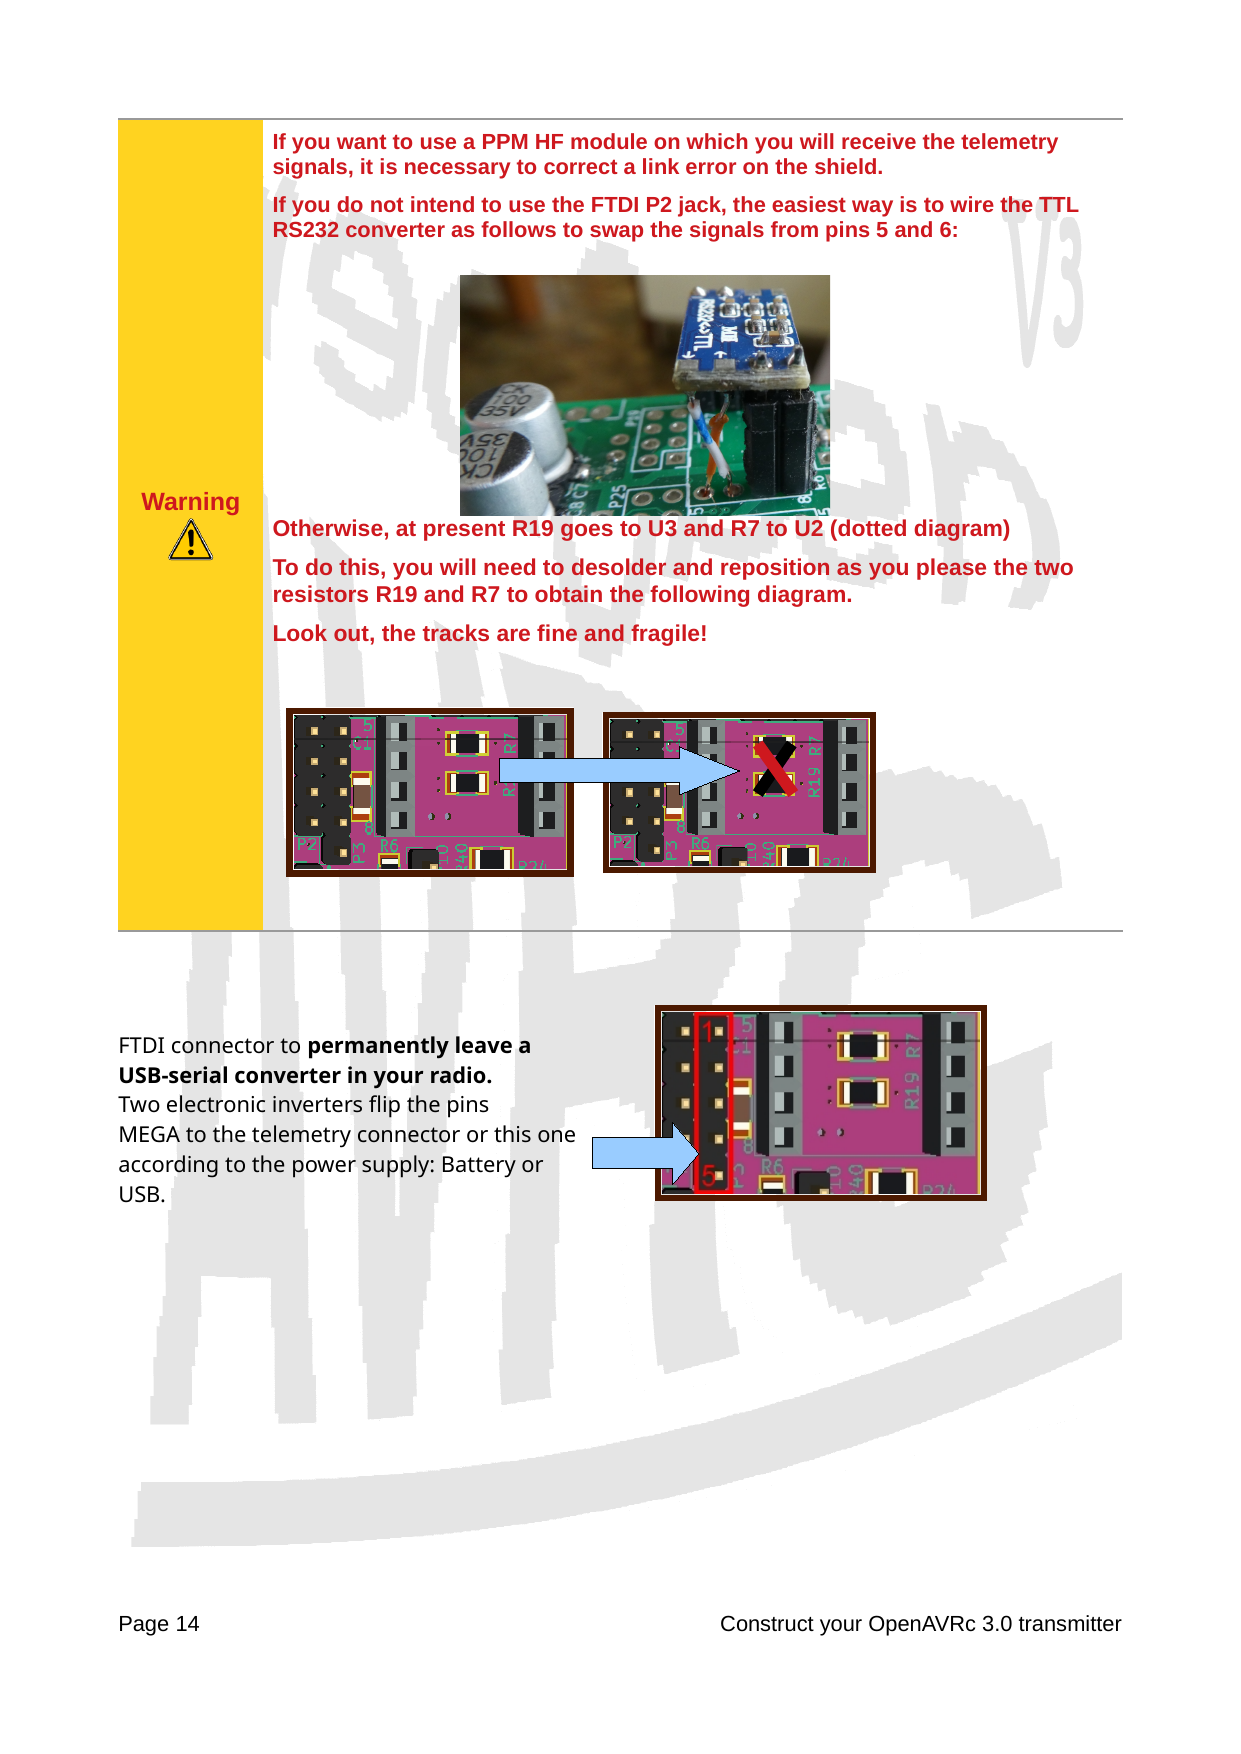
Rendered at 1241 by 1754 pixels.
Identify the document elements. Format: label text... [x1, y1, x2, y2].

picture [610, 719, 869, 866]
text USB-serial converter in your radio. [118, 1059, 654, 1089]
text [987, 1089, 1122, 1119]
picture [165, 516, 216, 563]
text [987, 1119, 1122, 1149]
text [987, 1059, 1122, 1089]
table_header Warning [118, 120, 263, 930]
text Two electronic inverters flip the pins [118, 1089, 654, 1119]
table_header If you want to use a PPM HF module on which you will receive the telemetry signals, it is necessary to correct a link error on the shield. If you do not intend to use the FTDI P2 jack, the easiest way is to wire the TTL RS232 converter as follows to swap the signals from pins 5 and 6: Otherwise, at present R19 goes to U3 and R7 to U2 (dotted diagram) To do this, you will need to desolder and reposition as you please the two resistors R19 and R7 to obtain the following diagram. Look out, the tracks are fine and fragile! [263, 120, 1122, 930]
text according to the power supply: Battery or USB. [118, 1149, 1122, 1208]
text FTDI connector to permanently leave a [118, 1030, 654, 1059]
picture [460, 275, 831, 516]
text [987, 1030, 1122, 1059]
picture [294, 715, 567, 869]
text MEGA to the telemetry connector or this one [118, 1119, 654, 1149]
picture [662, 1012, 980, 1194]
